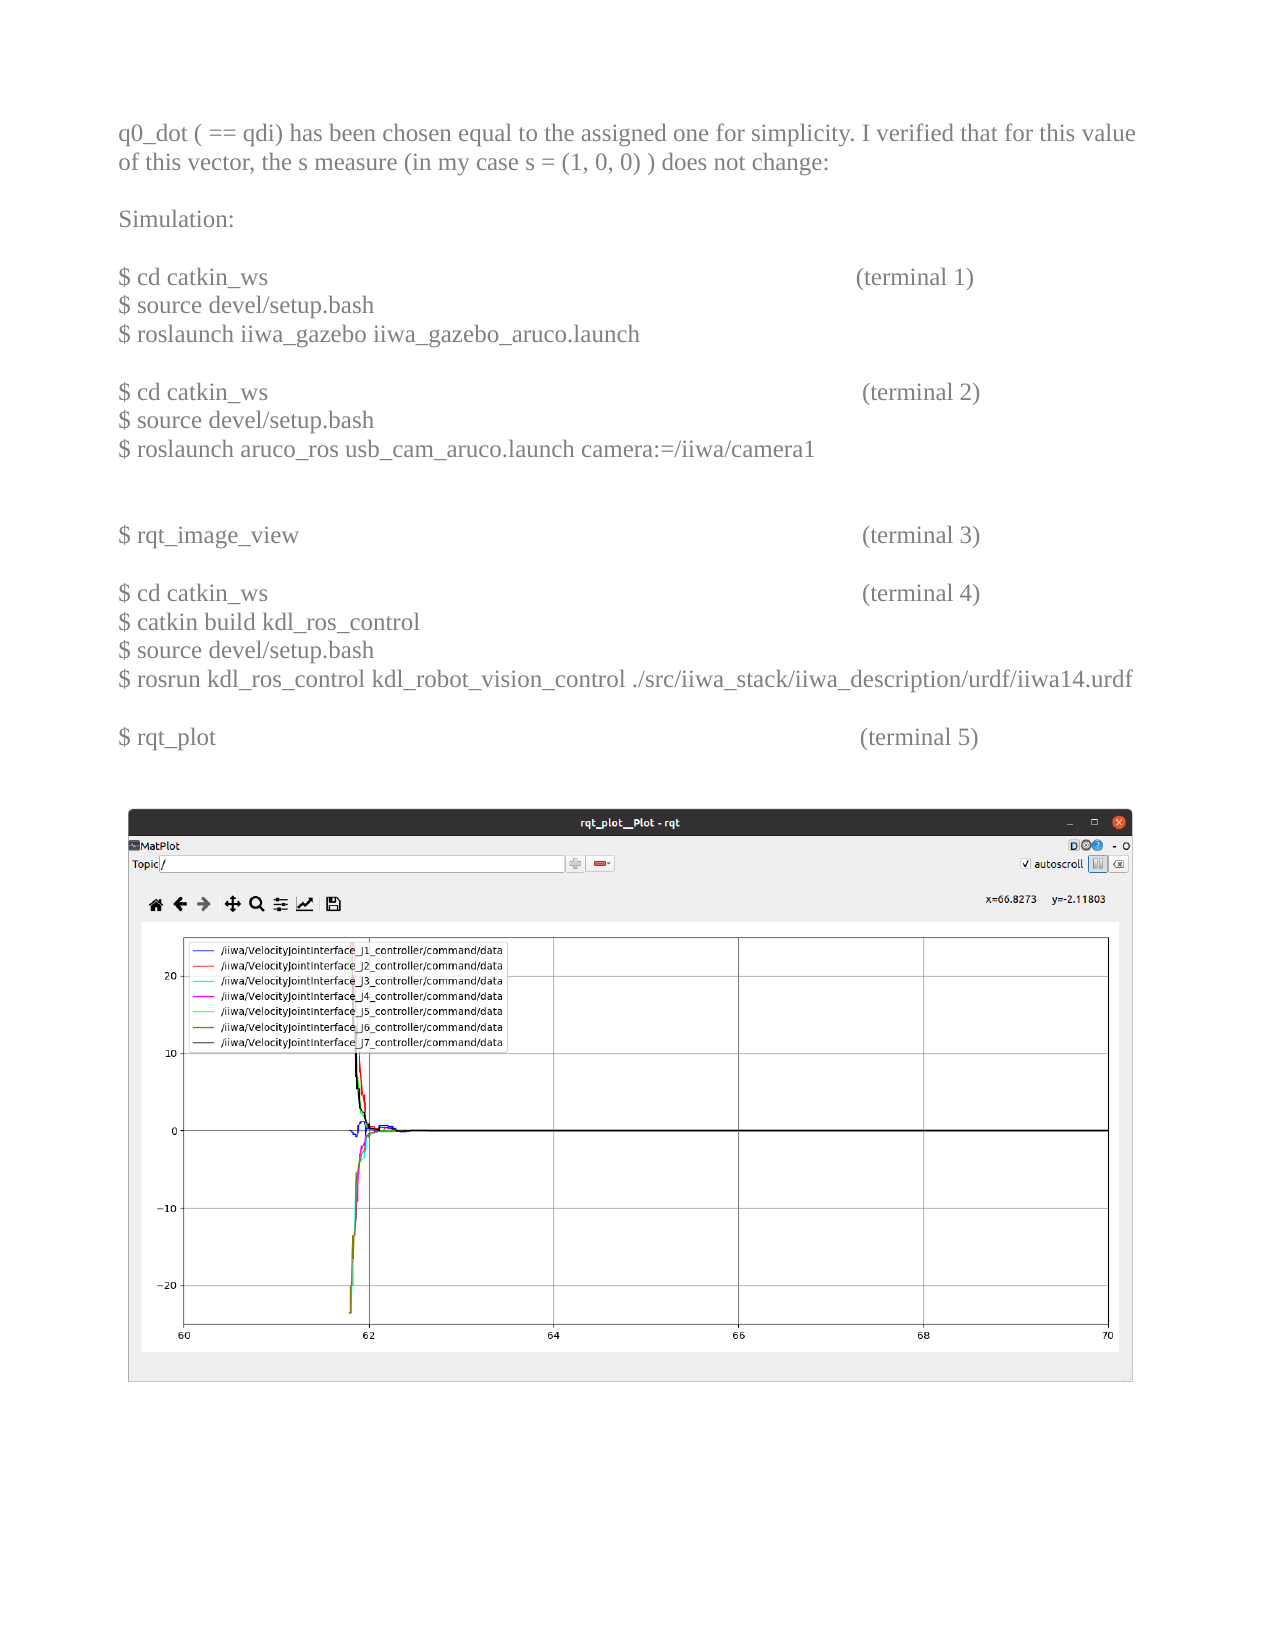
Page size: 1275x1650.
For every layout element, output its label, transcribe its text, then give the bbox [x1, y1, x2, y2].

text $ roslaunch aruco_ros usb_cam_aruco.launch camera:=/iiwa/camera1 [118, 434, 1157, 463]
text $ rosrun kdl_ros_control kdl_robot_vision_control ./src/iiwa_stack/iiwa_description/urdf/iiwa14.urdf [118, 664, 1157, 693]
text $ cd catkin_ws (terminal 2) [118, 377, 1157, 406]
text $ source devel/setup.bash [118, 636, 1157, 664]
text $ rqt_image_view (terminal 3) [118, 521, 1157, 549]
text $ cd catkin_ws (terminal 4) [118, 578, 1157, 607]
picture [122, 803, 1139, 1388]
text $ rqt_plot (terminal 5) [118, 722, 1157, 751]
text $ catkin build kdl_ros_control [118, 607, 1157, 636]
text Simulation: [118, 204, 1157, 233]
text $ source devel/setup.bash [118, 291, 1157, 319]
text q0_dot ( == qdi) has been chosen equal to the assigned one for simplicity. I verified that for this value of this vector, the s measure (in my case s = (1, 0, 0) ) does not change: [118, 118, 1157, 176]
text $ cd catkin_ws (terminal 1) [118, 262, 1157, 291]
text $ source devel/setup.bash [118, 406, 1157, 434]
text $ roslaunch iiwa_gazebo iiwa_gazebo_aruco.launch [118, 319, 1157, 348]
